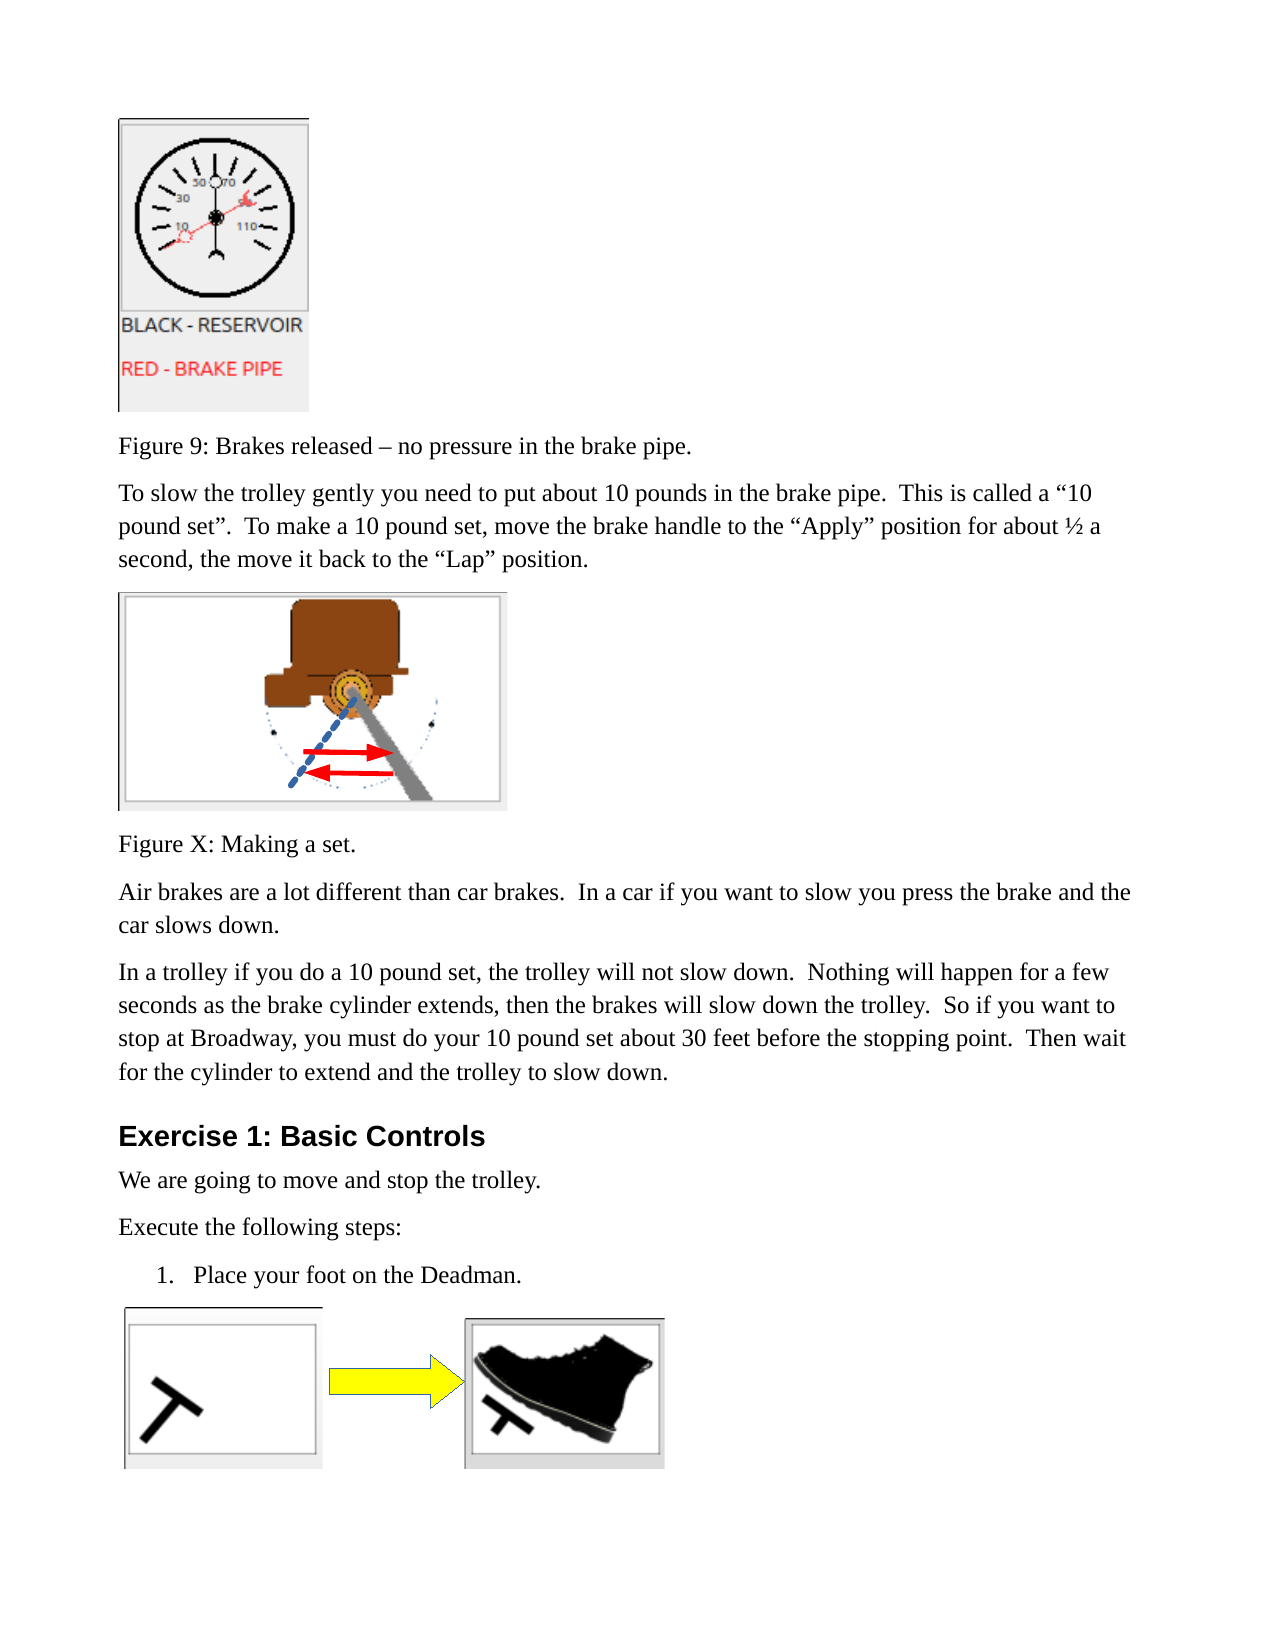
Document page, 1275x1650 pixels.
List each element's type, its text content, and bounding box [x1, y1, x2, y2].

picture [118, 592, 508, 811]
picture [124, 1307, 323, 1469]
text To slow the trolley gently you need to put about 10 pounds in the brake pipe. This is called a “10 pound set”. To make a 10 pound set, move the brake handle to the “Apply” position for about ½ a second, the move it back to the “Lap” position. [118, 478, 1157, 573]
text In a trolley if you do a 10 pound set, the trolley will not slow down. Nothing will happen for a few seconds as the brake cylinder extends, then the brakes will slow down the trolley. So if you want to stop at Broadway, you must do your 10 pound set about 30 feet before the stopping point. Then wait for the cylinder to extend and the trolley to slow down. [118, 957, 1157, 1085]
list Place your foot on the Deadman. [156, 1260, 1157, 1289]
subtitle Exercise 1: Basic Controls [118, 1119, 1157, 1152]
picture [464, 1318, 665, 1469]
text Air brakes are a lot different than car brakes. In a car if you want to slow you press the brake and the car slows down. [118, 877, 1157, 939]
text Execute the following steps: [118, 1212, 1157, 1241]
text Figure X: Making a set. [118, 829, 1157, 858]
text We are going to move and stop the trolley. [118, 1165, 1157, 1193]
picture [118, 118, 309, 412]
text Figure 9: Brakes released – no pressure in the brake pipe. [118, 431, 1157, 459]
